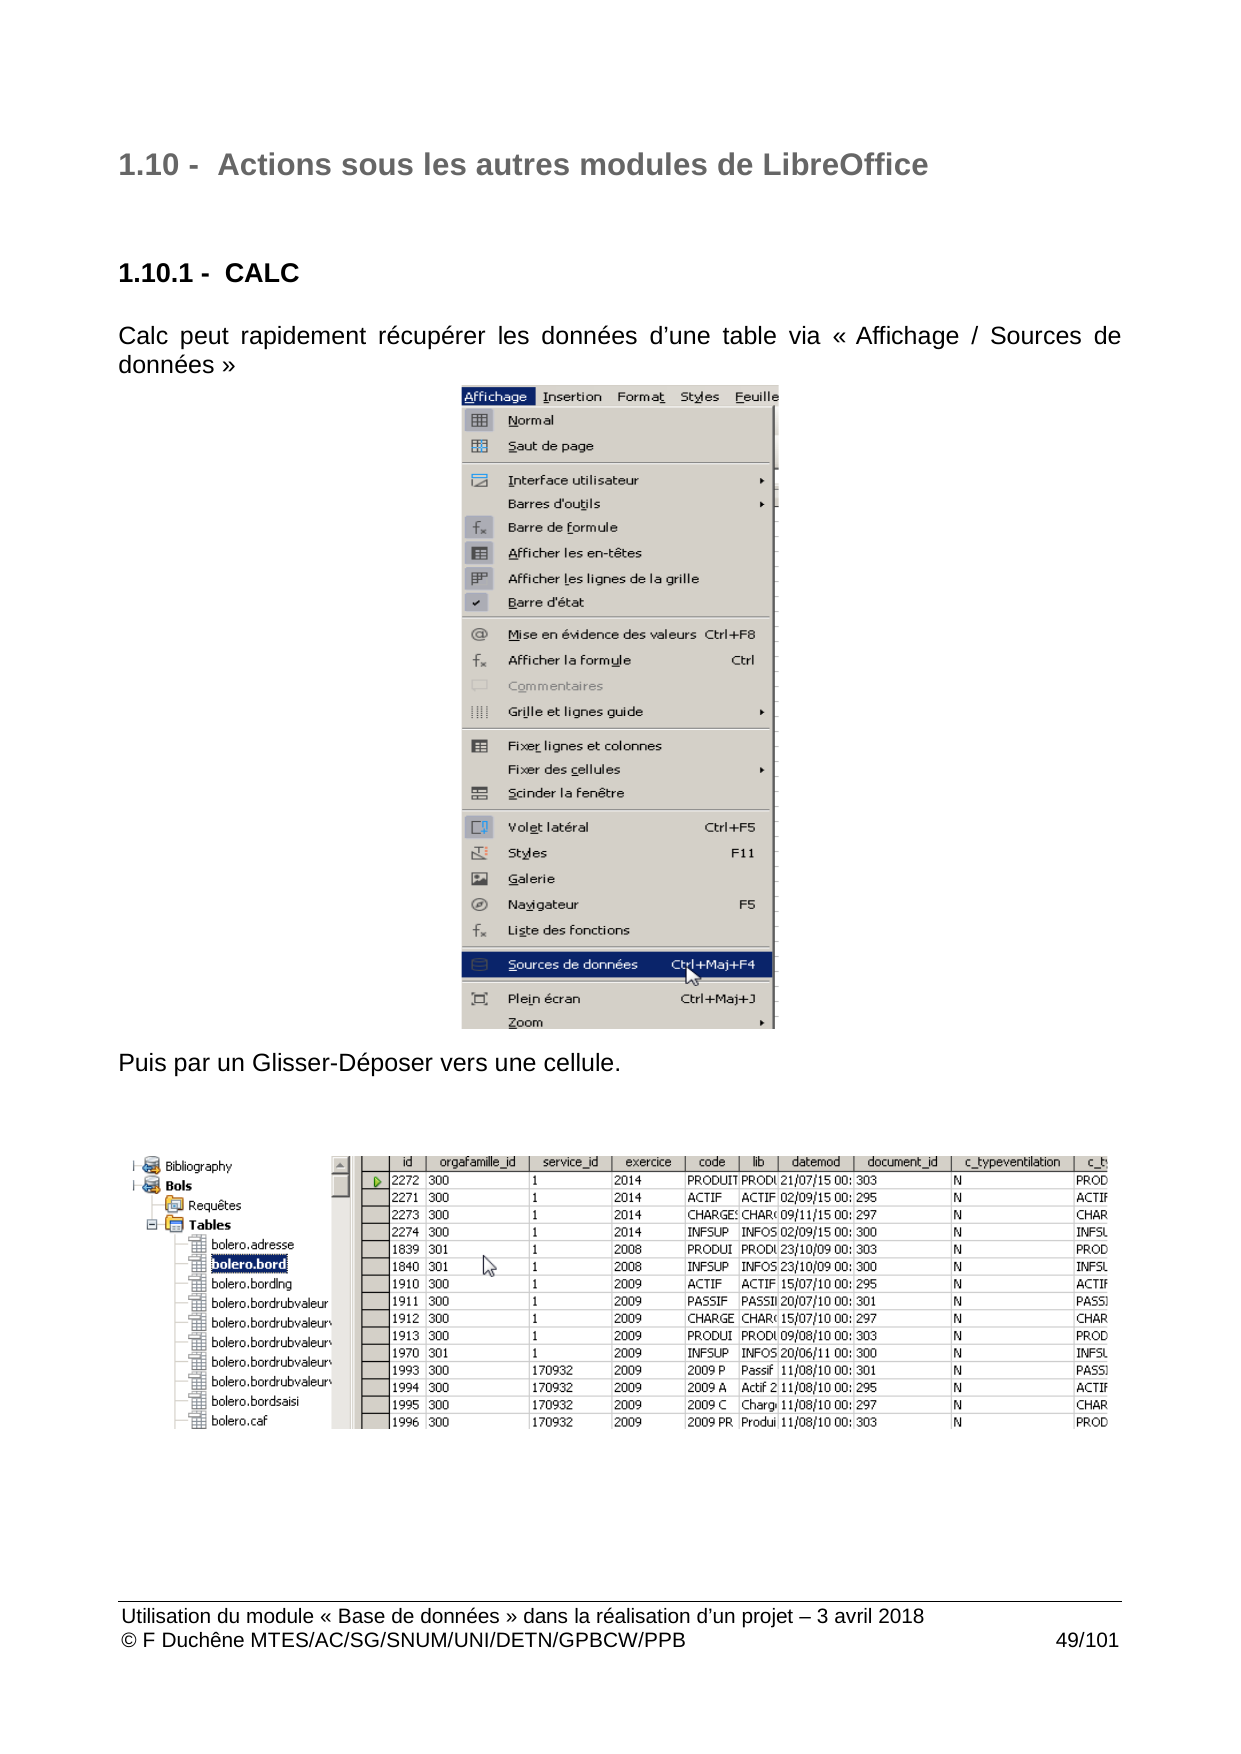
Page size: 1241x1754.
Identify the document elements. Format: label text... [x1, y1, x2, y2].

subtitle Actions sous les autres modules de LibreOffice [118, 146, 1122, 182]
subtitle CALC [118, 257, 1122, 288]
text Puis par un Glisser-Déposer vers une cellule. [118, 1048, 1122, 1077]
text Calc peut rapidement récupérer les données d’une table via « Affichage / Sources de données » [118, 321, 1122, 379]
picture [132, 1156, 1108, 1429]
